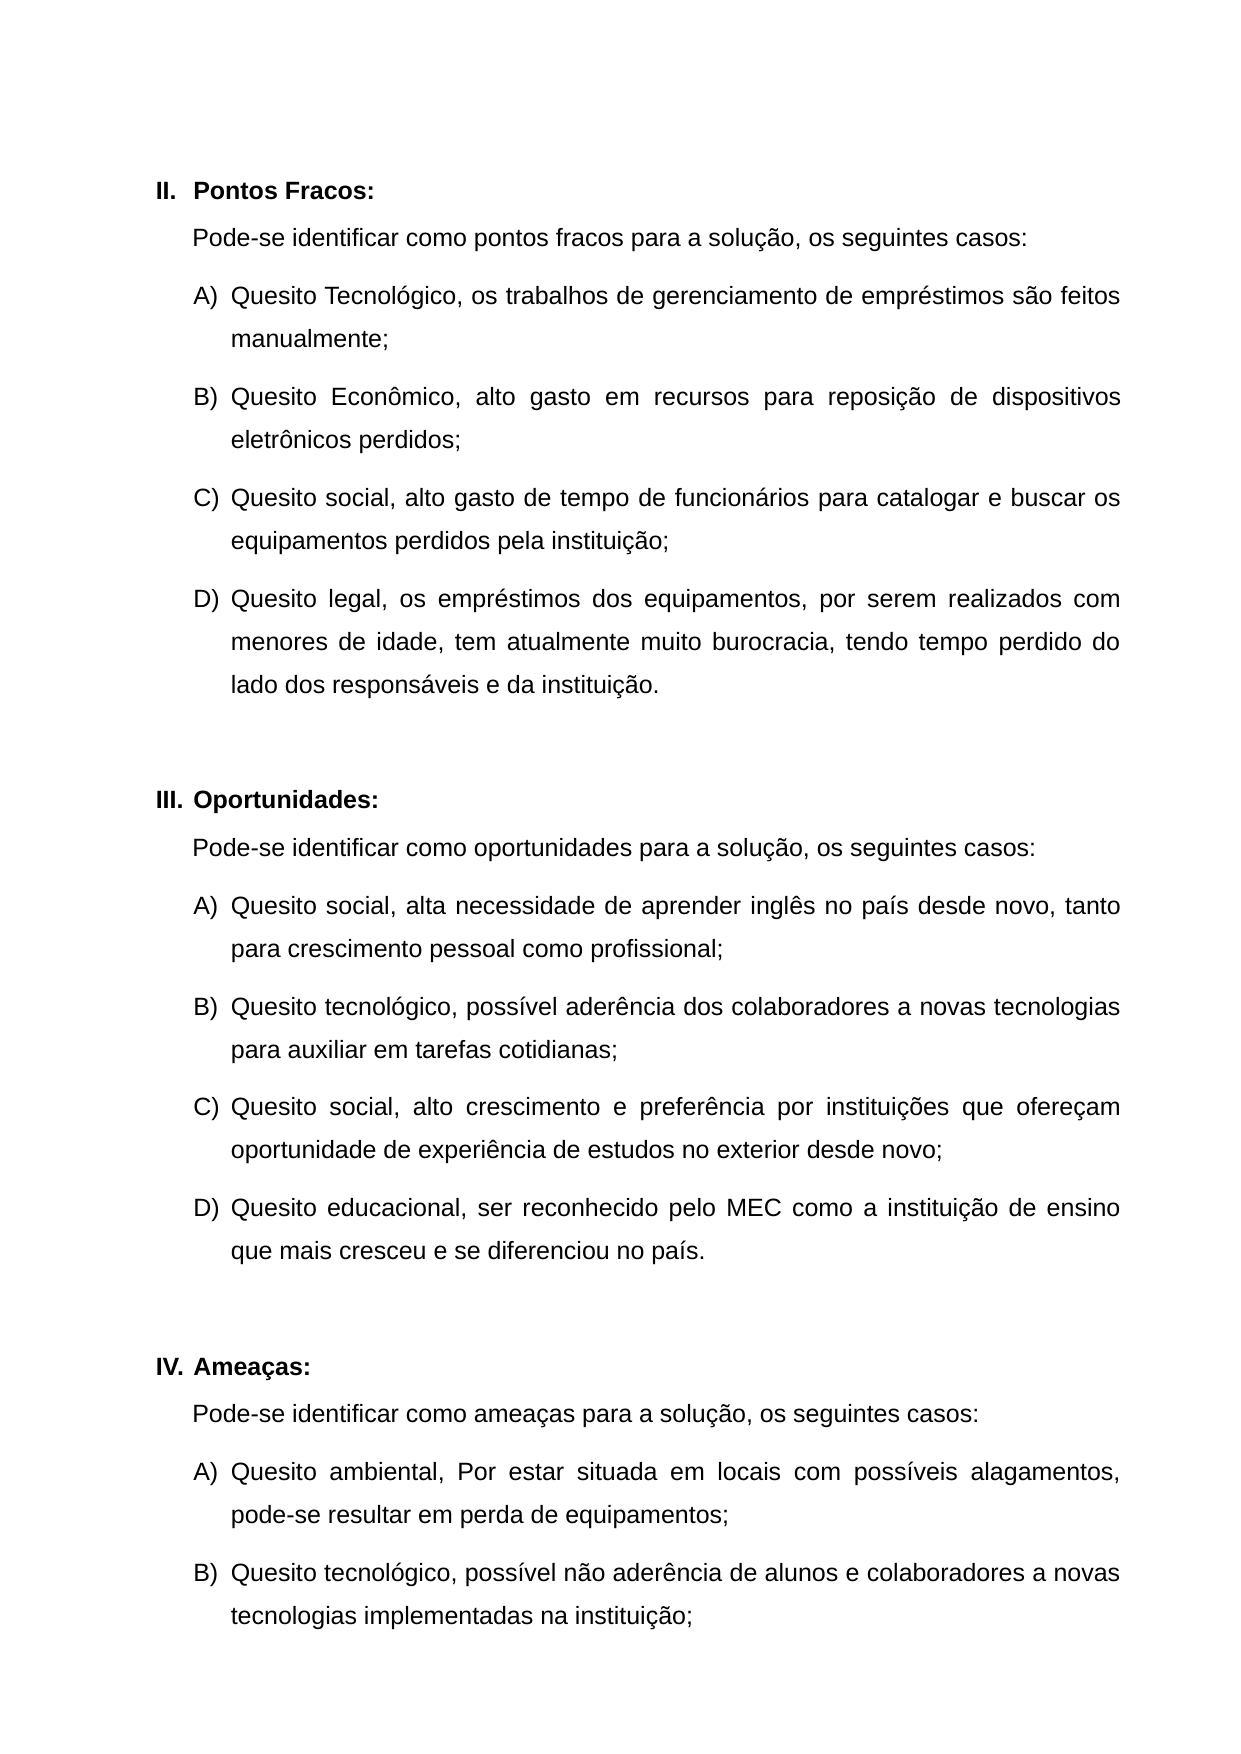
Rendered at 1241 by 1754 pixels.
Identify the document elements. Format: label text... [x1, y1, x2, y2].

list Quesito legal, os empréstimos dos equipamentos, por serem realizados com menores de idade, tem atualmente muito burocracia, tendo tempo perdido do lado dos responsáveis e da instituição. [193, 584, 1122, 699]
list Quesito tecnológico, possível não aderência de alunos e colaboradores a novas tecnologias implementadas na instituição; [193, 1558, 1122, 1630]
list Quesito ambiental, Por estar situada em locais com possíveis alagamentos, pode-se resultar em perda de equipamentos; [193, 1457, 1122, 1529]
list Quesito social, alta necessidade de aprender inglês no país desde novo, tanto para crescimento pessoal como profissional; [193, 891, 1122, 962]
text Pode-se identificar como ameaças para a solução, os seguintes casos: [118, 1399, 1122, 1428]
list Quesito Tecnológico, os trabalhos de gerenciamento de empréstimos são feitos manualmente; [193, 281, 1122, 353]
text Pode-se identificar como oportunidades para a solução, os seguintes casos: [118, 833, 1122, 862]
list Ameaças: [156, 1352, 1122, 1380]
list Quesito social, alto crescimento e preferência por instituições que ofereçam oportunidade de experiência de estudos no exterior desde novo; [193, 1092, 1122, 1164]
list Quesito social, alto gasto de tempo de funcionários para catalogar e buscar os equipamentos perdidos pela instituição; [193, 483, 1122, 555]
list Quesito Econômico, alto gasto em recursos para reposição de dispositivos eletrônicos perdidos; [193, 382, 1122, 454]
list Quesito educacional, ser reconhecido pelo MEC como a instituição de ensino que mais cresceu e se diferenciou no país. [193, 1193, 1122, 1265]
list Quesito tecnológico, possível aderência dos colaboradores a novas tecnologias para auxiliar em tarefas cotidianas; [193, 991, 1122, 1063]
list Oportunidades: [156, 785, 1122, 814]
text Pode-se identificar como pontos fracos para a solução, os seguintes casos: [118, 223, 1122, 252]
list Pontos Fracos: [156, 176, 1122, 204]
